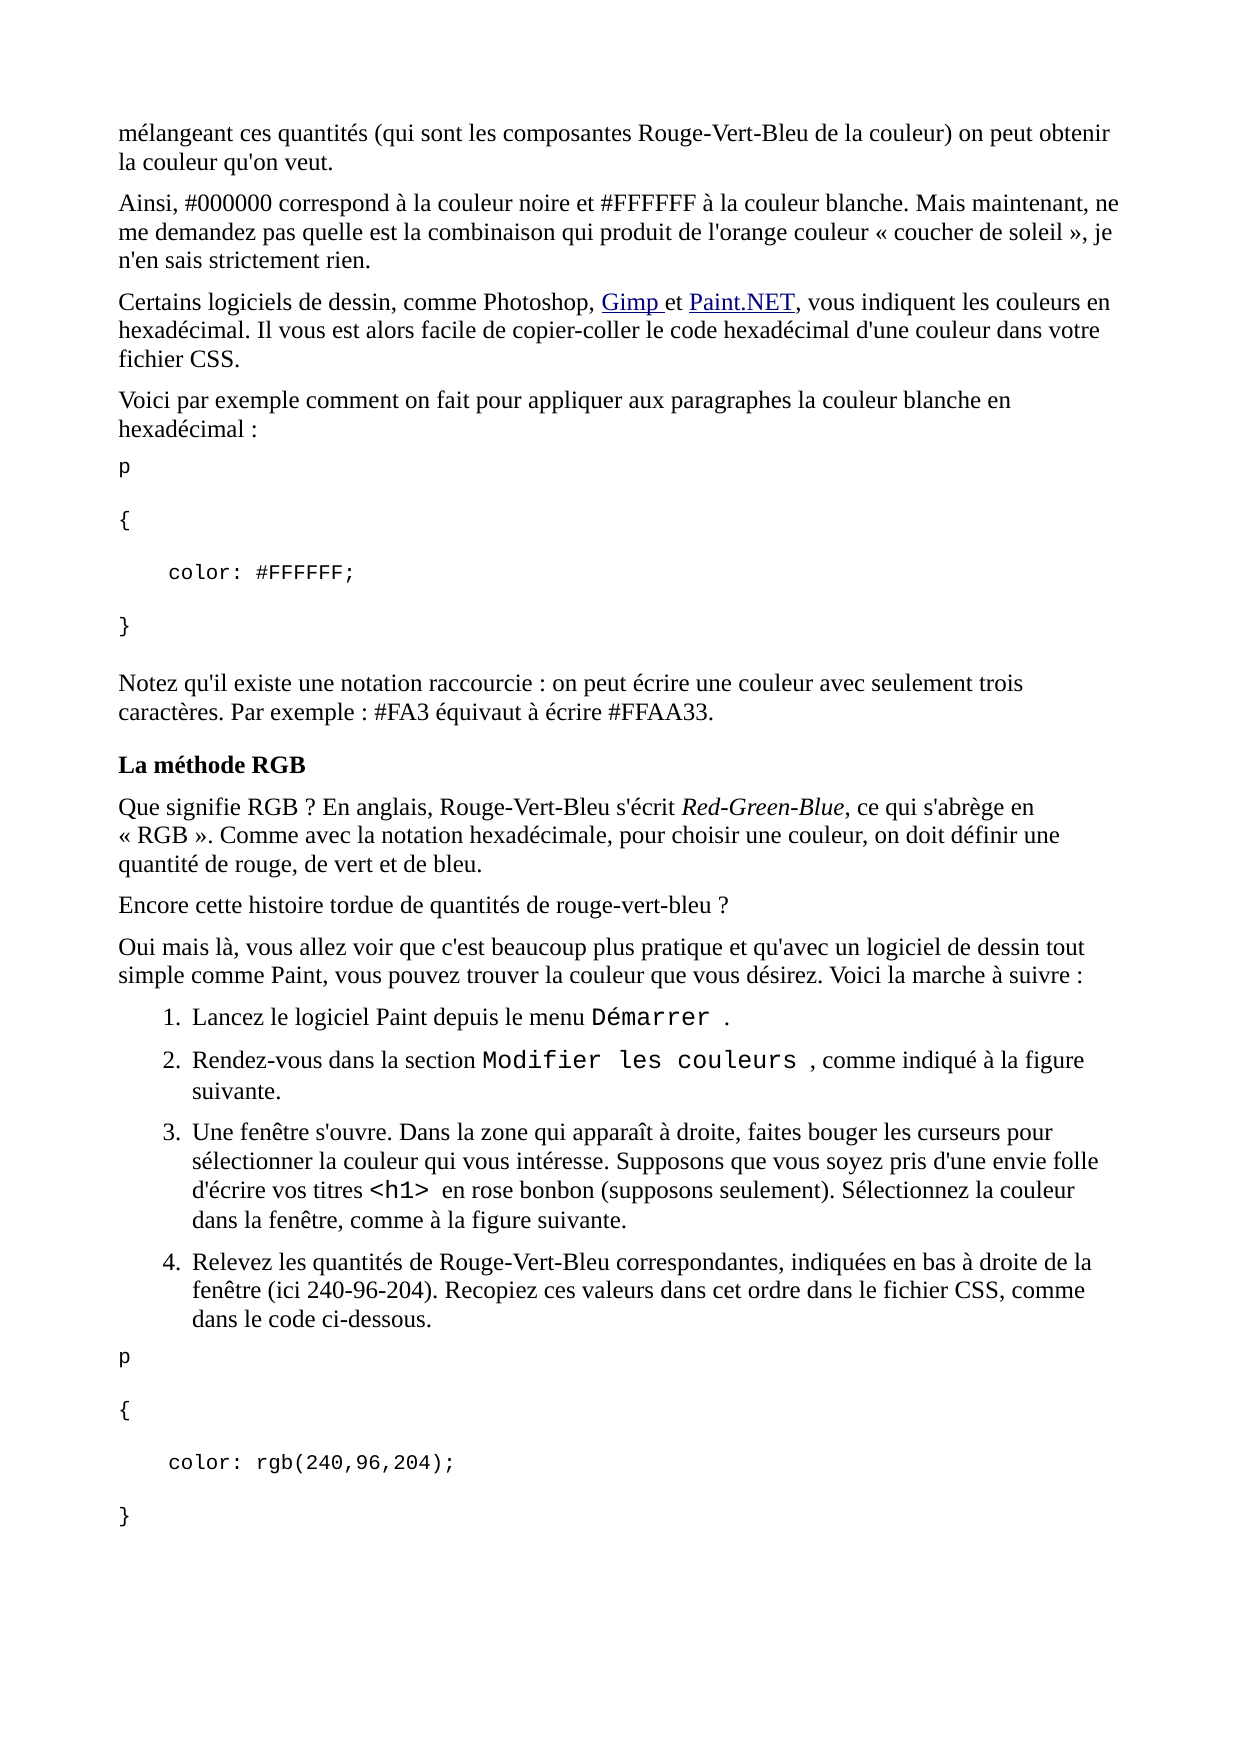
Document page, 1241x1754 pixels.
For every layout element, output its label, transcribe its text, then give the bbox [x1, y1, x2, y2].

text Oui mais là, vous allez voir que c'est beaucoup plus pratique et qu'avec un logiciel de dessin tout simple comme Paint, vous pouvez trouver la couleur que vous désirez. Voici la marche à suivre : [118, 932, 1122, 989]
text p [118, 456, 1122, 479]
text mélangeant ces quantités (qui sont les composantes Rouge-Vert-Bleu de la couleur) on peut obtenir la couleur qu'on veut. [118, 118, 1122, 176]
text Certains logiciels de dessin, comme Photoshop, Gimp et Paint.NET, vous indiquent les couleurs en hexadécimal. Il vous est alors facile de copier-coller le code hexadécimal d'une couleur dans votre fichier CSS. [118, 287, 1122, 373]
list Lancez le logiciel Paint depuis le menu Démarrer . [162, 1002, 1122, 1033]
text } [118, 1505, 1122, 1529]
text } [118, 615, 1122, 639]
text Que signifie RGB ? En anglais, Rouge-Vert-Bleu s'écrit Red-Green-Blue, ce qui s'abrège en « RGB ». Comme avec la notation hexadécimale, pour choisir une couleur, on doit définir une quantité de rouge, de vert et de bleu. [118, 792, 1122, 878]
text Ainsi, #000000 correspond à la couleur noire et #FFFFFF à la couleur blanche. Mais maintenant, ne me demandez pas quelle est la combinaison qui produit de l'orange couleur « coucher de soleil », je n'en sais strictement rien. [118, 188, 1122, 274]
text p [118, 1346, 1122, 1369]
list Une fenêtre s'ouvre. Dans la zone qui apparaît à droite, faites bouger les curseurs pour sélectionner la couleur qui vous intéresse. Supposons que vous soyez pris d'une envie folle d'écrire vos titres <h1> en rose bonbon (supposons seulement). Sélectionnez la couleur dans la fenêtre, comme à la figure suivante. [162, 1117, 1122, 1234]
subtitle La méthode RGB [118, 751, 1122, 779]
text { [118, 1399, 1122, 1422]
text { [118, 509, 1122, 532]
text Notez qu'il existe une notation raccourcie : on peut écrire une couleur avec seulement trois caractères. Par exemple : #FA3 équivaut à écrire #FFAA33. [118, 668, 1122, 726]
text color: #FFFFFF; [118, 562, 1122, 586]
text Encore cette histoire tordue de quantités de rouge-vert-bleu ? [118, 891, 1122, 919]
list Relevez les quantités de Rouge-Vert-Bleu correspondantes, indiquées en bas à droite de la fenêtre (ici 240-96-204). Recopiez ces valeurs dans cet ordre dans le fichier CSS, comme dans le code ci-dessous. [162, 1247, 1122, 1333]
list Rendez-vous dans la section Modifier les couleurs , comme indiqué à la figure suivante. [162, 1045, 1122, 1105]
text Voici par exemple comment on fait pour appliquer aux paragraphes la couleur blanche en hexadécimal : [118, 386, 1122, 443]
text color: rgb(240,96,204); [118, 1452, 1122, 1476]
